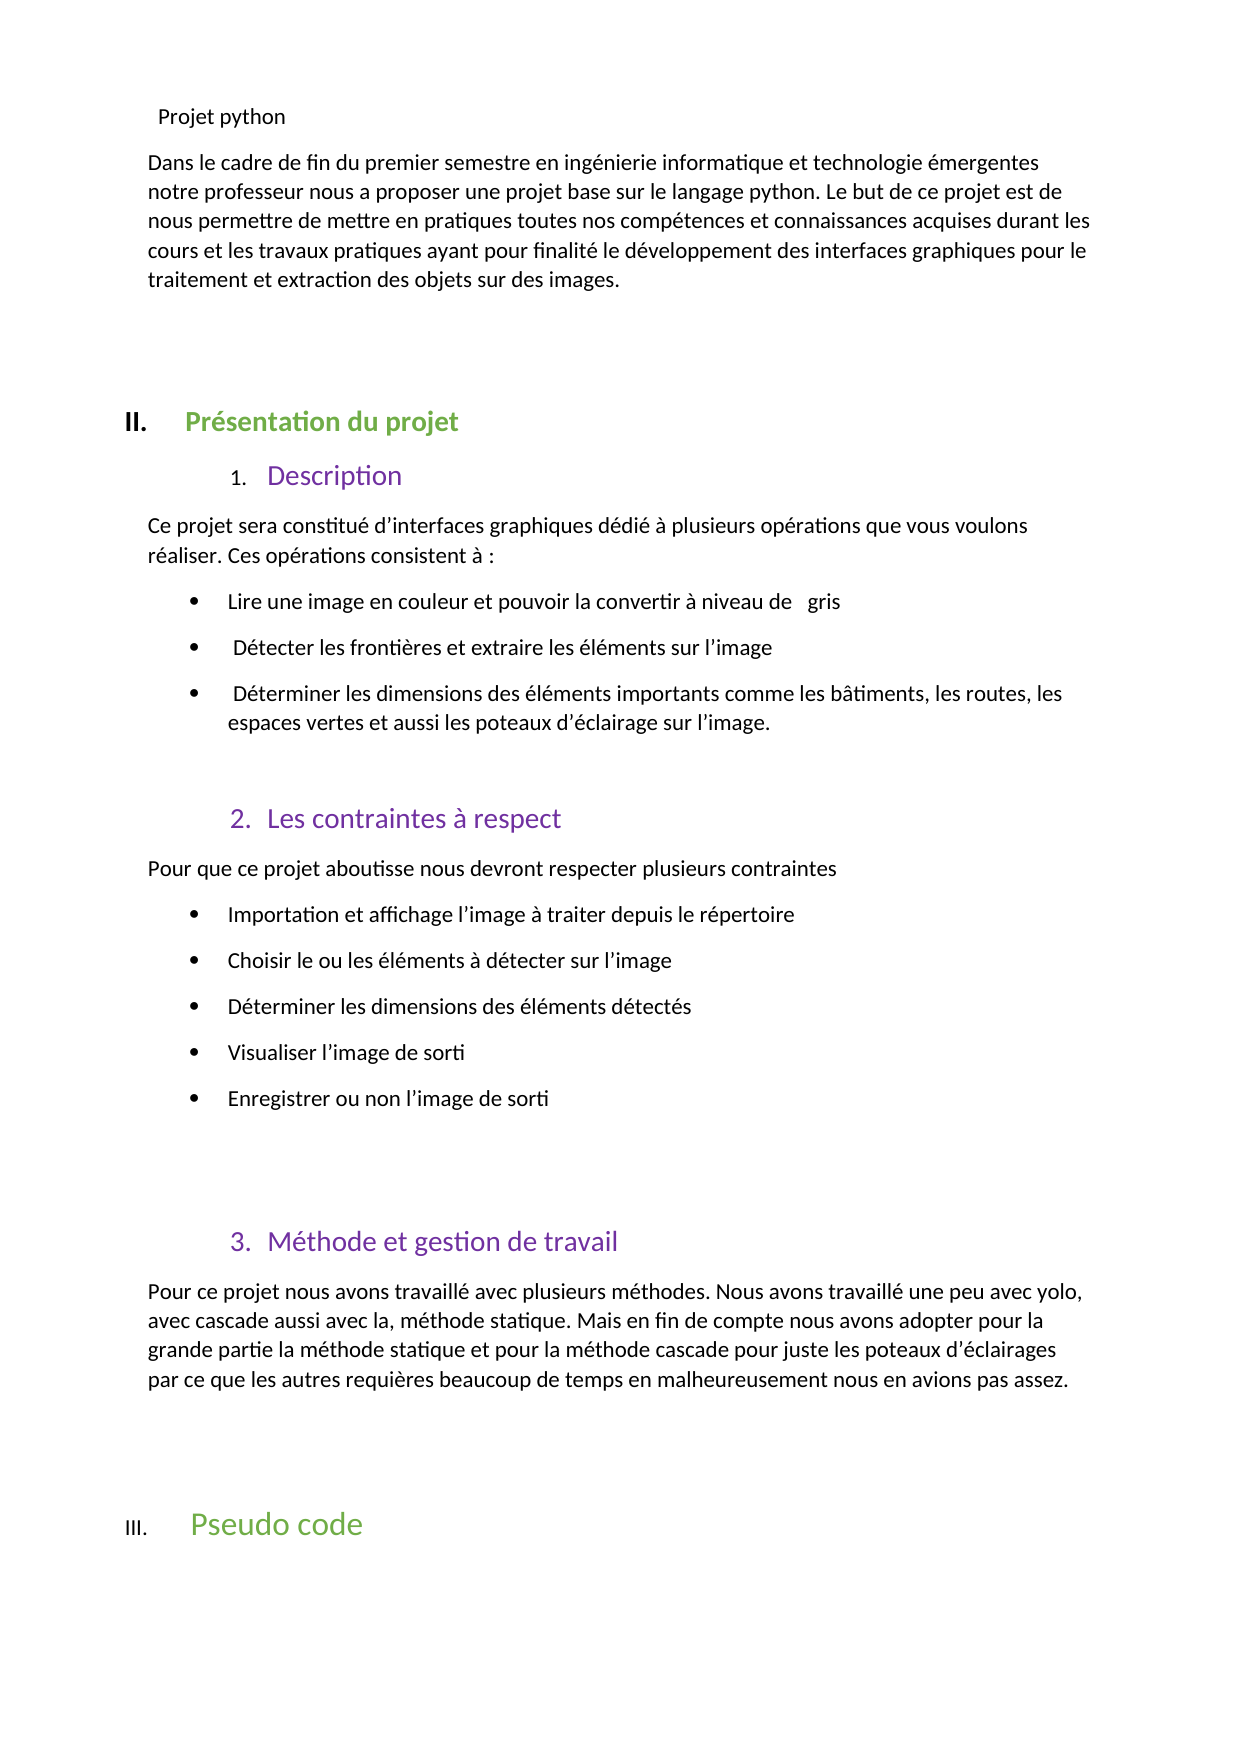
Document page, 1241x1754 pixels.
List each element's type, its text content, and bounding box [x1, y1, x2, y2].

text Ce projet sera constitué d’interfaces graphiques dédié à plusieurs opérations que vous voulons réaliser. Ces opérations consistent à : [148, 511, 1093, 569]
list Lire une image en couleur et pouvoir la convertir à niveau de gris [190, 587, 1093, 615]
list Description [229, 457, 1093, 493]
list Enregistrer ou non l’image de sorti [190, 1084, 1093, 1113]
list Déterminer les dimensions des éléments importants comme les bâtiments, les routes, les espaces vertes et aussi les poteaux d’éclairage sur l’image. [190, 679, 1093, 736]
list Visualiser l’image de sorti [190, 1038, 1093, 1067]
text Dans le cadre de fin du premier semestre en ingénierie informatique et technologie émergentes notre professeur nous a proposer une projet base sur le langage python. Le but de ce projet est de nous permettre de mettre en pratiques toutes nos compétences et connaissances acquises durant les cours et les travaux pratiques ayant pour finalité le développement des interfaces graphiques pour le traitement et extraction des objets sur des images. [148, 148, 1093, 293]
list Pseudo code [148, 1503, 1093, 1544]
list Importation et affichage l’image à traiter depuis le répertoire [190, 900, 1093, 928]
list Présentation du projet [148, 403, 1093, 439]
text Pour que ce projet aboutisse nous devront respecter plusieurs contraintes [148, 854, 1093, 882]
list Détecter les frontières et extraire les éléments sur l’image [190, 633, 1093, 661]
list Les contraintes à respect [229, 800, 1093, 836]
list Choisir le ou les éléments à détecter sur l’image [190, 946, 1093, 974]
text Pour ce projet nous avons travaillé avec plusieurs méthodes. Nous avons travaillé une peu avec yolo, avec cascade aussi avec la, méthode statique. Mais en fin de compte nous avons adopter pour la grande partie la méthode statique et pour la méthode cascade pour juste les poteaux d’éclairages par ce que les autres requières beaucoup de temps en malheureusement nous en avions pas assez. [148, 1277, 1093, 1393]
list Méthode et gestion de travail [229, 1223, 1093, 1258]
list Déterminer les dimensions des éléments détectés [190, 992, 1093, 1021]
